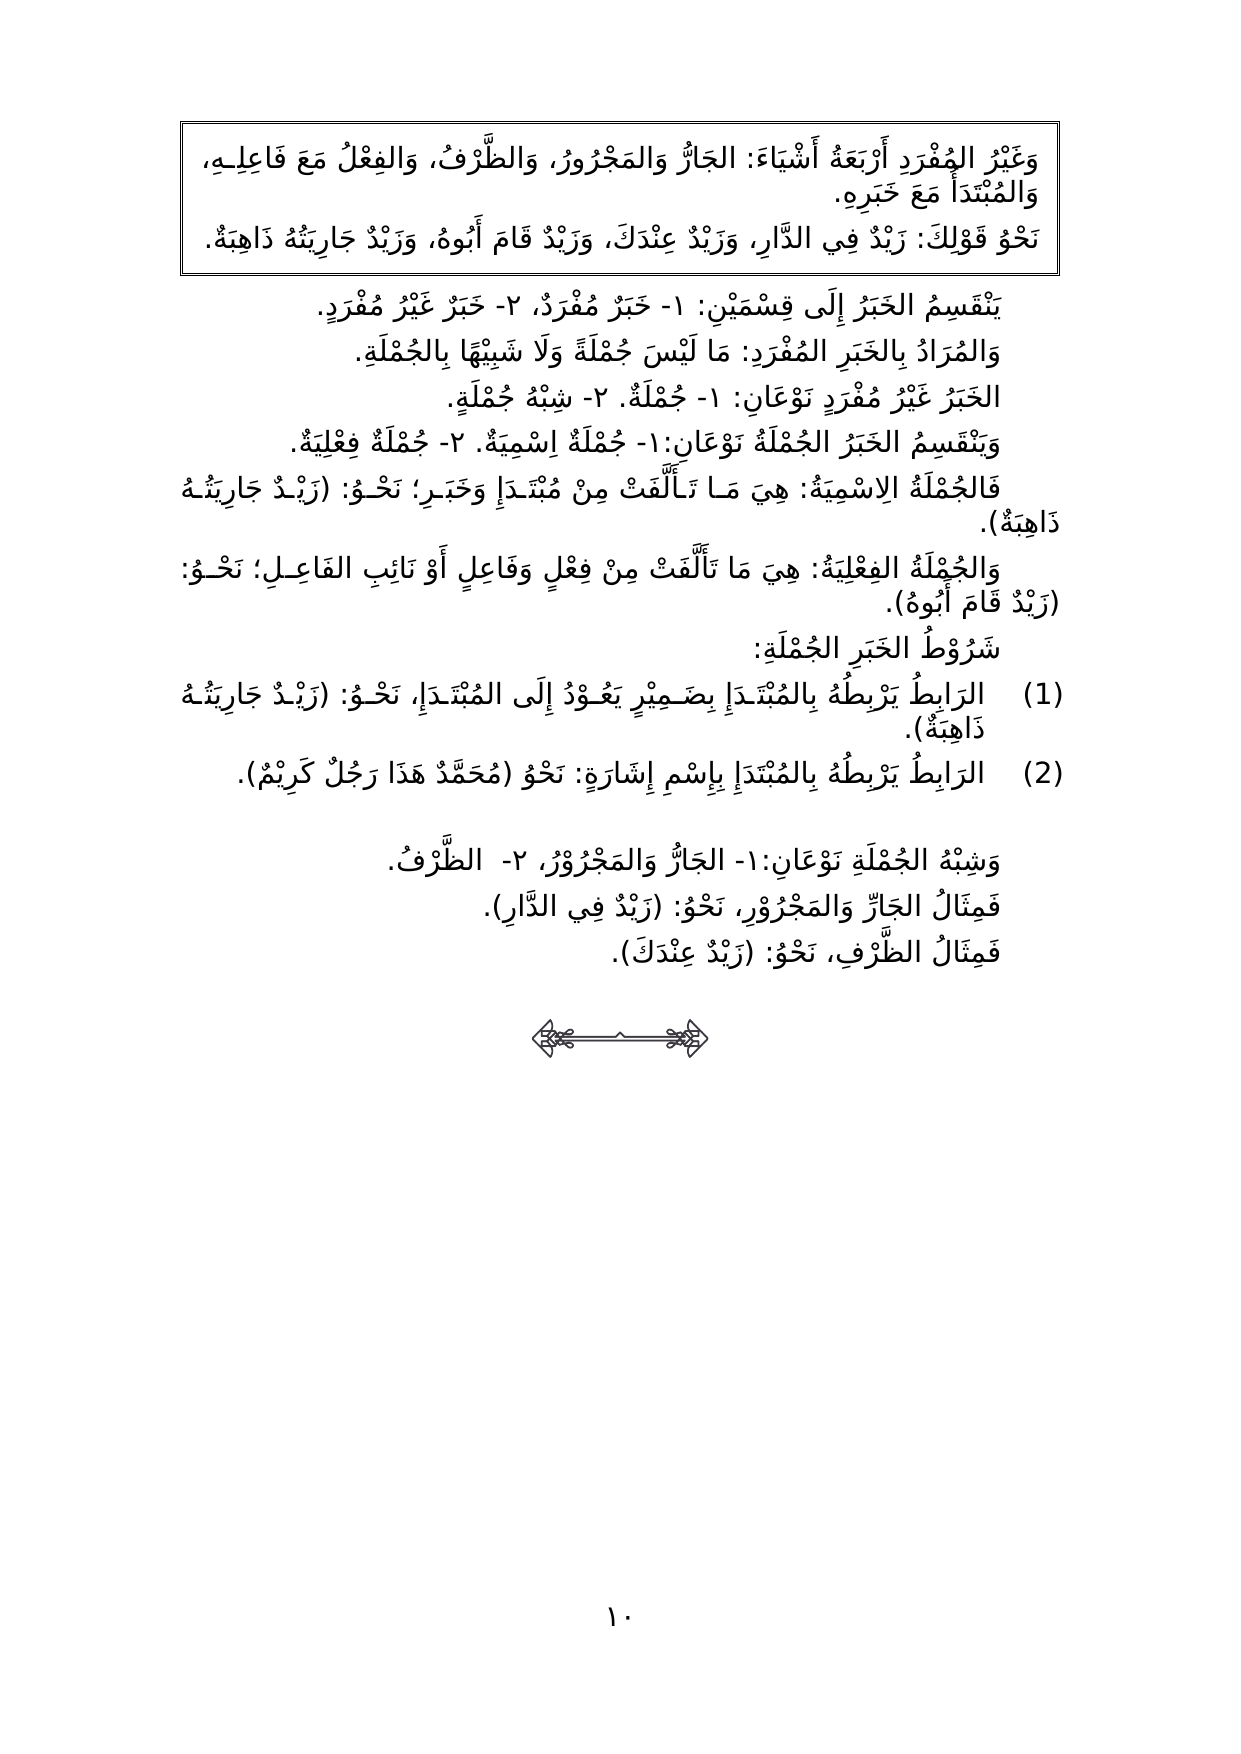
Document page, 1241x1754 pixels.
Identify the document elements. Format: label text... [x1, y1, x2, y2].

text يَنْقَسِمُ الخَبَرُ إِلَى قِسْمَيْنِ: ١- خَبَرٌ مُفْرَدٌ، ٢- خَبَرٌ غَيْرُ مُفْرَدٍ. [180, 288, 1060, 322]
picture [531, 1019, 709, 1058]
text وَشِبْهُ الجُمْلَةِ نَوْعَانِ:١- الجَارُّ وَالمَجْرُوْرُ، ٢- الظَّرْفُ. [180, 843, 1060, 877]
text وَالجُمْلَةُ الفِعْلِيَةُ: هِيَ مَا تَأَلَّفَتْ مِنْ فِعْلٍ وَفَاعِلٍ أَوْ نَائِبِ الفَاعِلِ؛ نَحْوُ: (زَيْدٌ قَامَ أَبُوهُ). [180, 551, 1060, 619]
text فَمِثَالُ الظَّرْفِ، نَحْوُ: (زَيْدٌ عِنْدَكَ). [180, 935, 1060, 969]
text وَغَيْرُ المُفْرَدِ أَرْبَعَةُ أَشْيَاءَ: الجَارُّ وَالمَجْرُورُ، وَالظَّرْفُ، وَالفِعْلُ مَعَ فَاعِلِهِ، وَالمُبْتَدَأُ مَعَ خَبَرِهِ. [183, 124, 1057, 201]
text وَيَنْقَسِمُ الخَبَرُ الجُمْلَةُ نَوْعَانِ:١- جُمْلَةٌ اِسْمِيَةٌ. ٢- جُمْلَةٌ فِعْلِيَةٌ. [180, 426, 1060, 460]
text وَالمُرَادُ بِالخَبَرِ المُفْرَدِ: مَا لَيْسَ جُمْلَةً وَلَا شَبِيْهًا بِالجُمْلَةِ. [180, 334, 1060, 368]
text شَرُوْطُ الخَبَرِ الجُمْلَةِ: [180, 631, 1060, 665]
text نَحْوُ قَوْلِكَ: زَيْدٌ فِي الدَّارِ، وَزَيْدٌ عِنْدَكَ، وَزَيْدٌ قَامَ أَبُوهُ، وَزَيْدٌ جَارِيَتُهُ ذَاهِبَةٌ. [183, 201, 1057, 273]
text فَالجُمْلَةُ الِاسْمِيَةُ: هِيَ مَا تَأَلَّفَتْ مِنْ مُبْتَدَإِ وَخَبَرِ؛ نَحْوُ: (زَيْدٌ جَارِيَتُهُ ذَاهِبَةٌ). [180, 472, 1060, 539]
list الرَابِطُ يَرْبِطُهُ بِالمُبْتَدَإِ بِإِسْمِ إِشَارَةٍ: نَحْوُ (مُحَمَّدٌ هَذَا رَجُلٌ كَرِيْمٌ). [180, 757, 1023, 791]
text الخَبَرُ غَيْرُ مُفْرَدٍ نَوْعَانِ: ١- جُمْلَةٌ. ٢- شِبْهُ جُمْلَةٍ. [180, 380, 1060, 414]
list الرَابِطُ يَرْبِطُهُ بِالمُبْتَدَإِ بِضَمِيْرٍ يَعُوْدُ إِلَى المُبْتَدَإِ، نَحْوُ: (زَيْدٌ جَارِيَتُهُ ذَاهِبَةٌ). [180, 677, 1023, 745]
text فَمِثَالُ الجَارِّ وَالمَجْرُوْرِ، نَحْوُ: (زَيْدٌ فِي الدَّارِ). [180, 889, 1060, 923]
